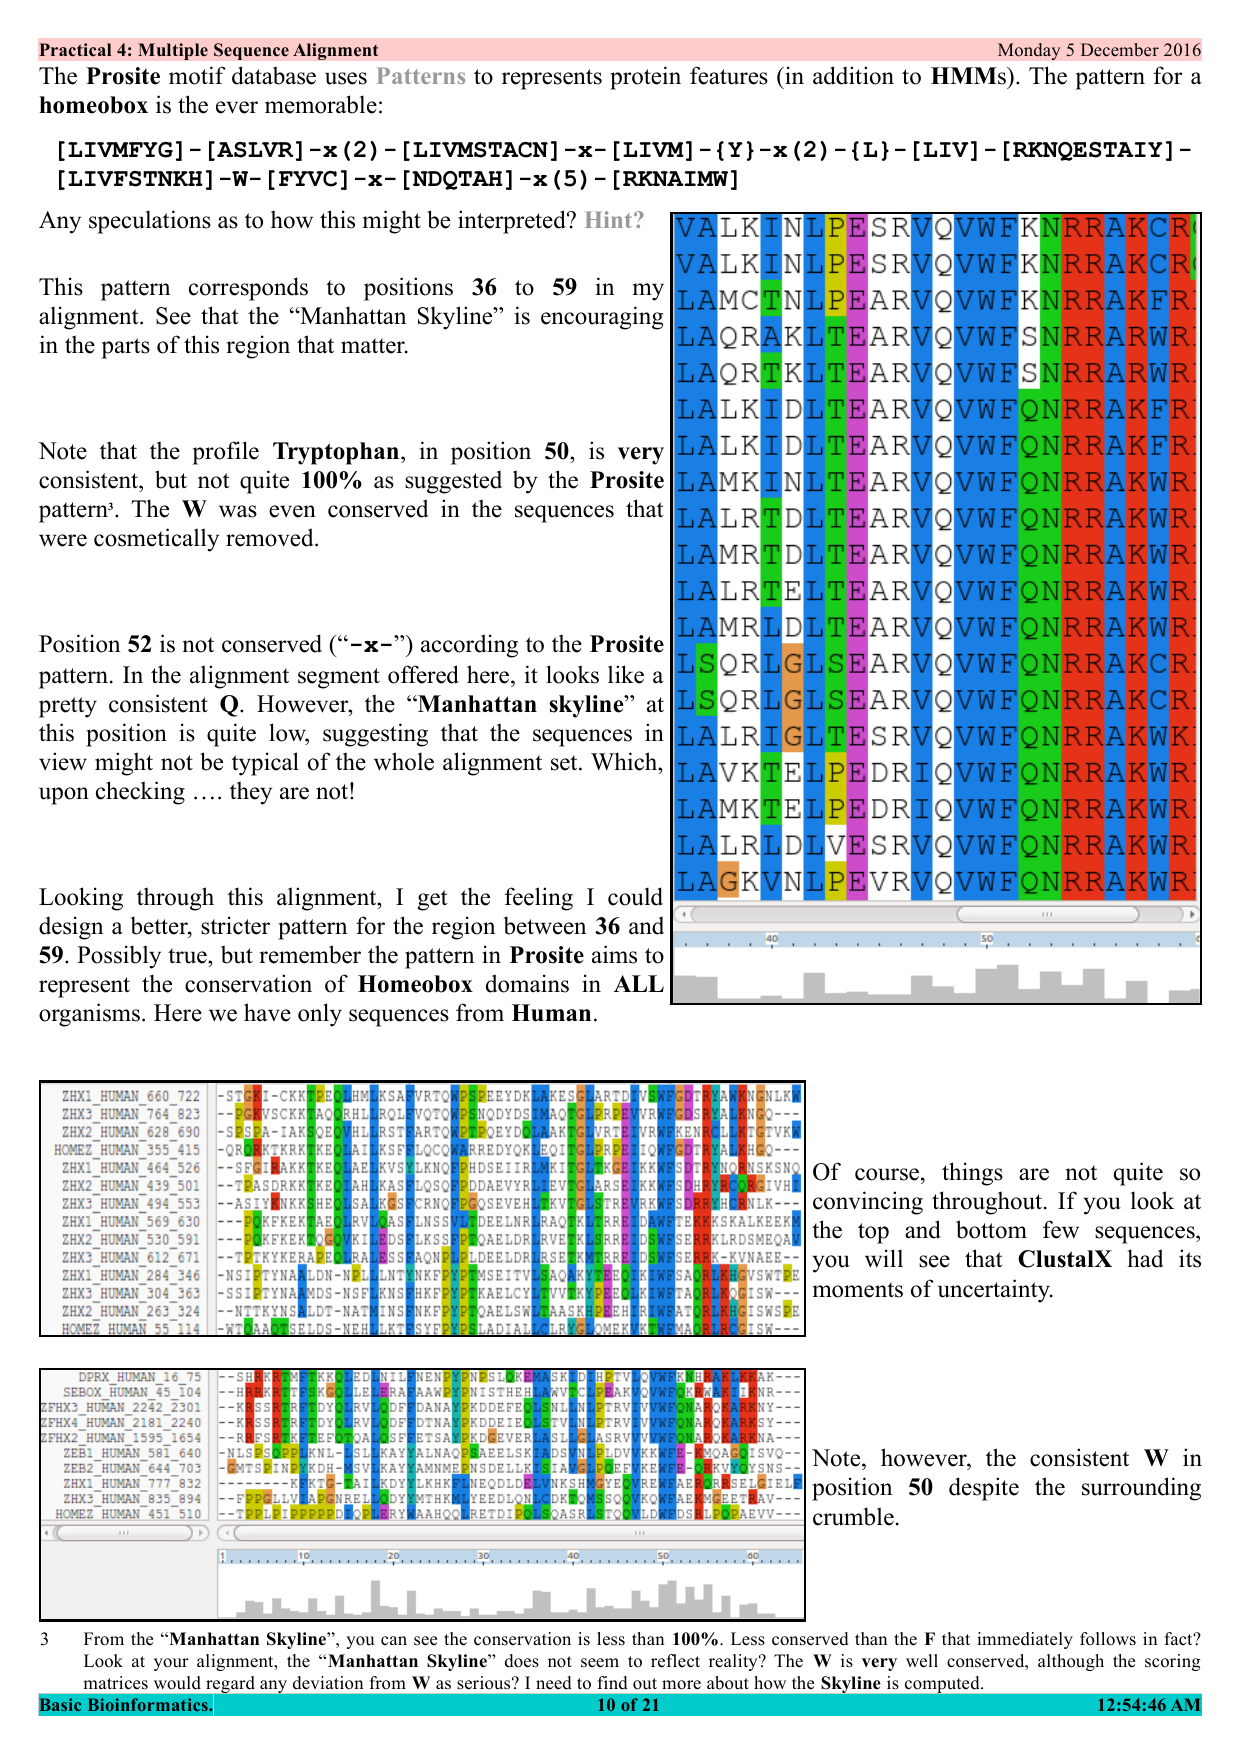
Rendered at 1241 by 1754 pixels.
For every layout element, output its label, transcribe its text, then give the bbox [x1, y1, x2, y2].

text Note, however, the consistent W in position 50 despite the surrounding crumble. [806, 1443, 1202, 1530]
text Any speculations as to how this might be interpreted? Hint? [38, 205, 1202, 234]
text From the “Manhattan Skyline”, you can see the conservation is less than 100%. Less conserved than the F that immediately follows in fact? Look at your alignment, the “Manhattan Skyline” does not seem to reflect reality? The W is very well conserved, although the scoring matrices would regard any deviation from W as serious? I need to find out more about how the Skyline is computed. [40, 1627, 1202, 1693]
text The Prosite motif database uses Patterns to represents protein features (in addition to HMMs). The pattern for a homeobox is the ever memorable: [38, 61, 1202, 119]
text Position 52 is not conserved (“-x-”) according to the Prosite pattern. In the alignment segment offered here, it looks like a pretty consistent Q. However, the “Manhattan skyline” at this position is quite low, suggesting that the sequences in view might not be typical of the whole alignment set. Which, upon checking …. they are not! [38, 629, 670, 805]
picture [673, 214, 1200, 1003]
text Looking through this alignment, I get the feeling I could design a better, stricter pattern for the region between 36 and 59. Possibly true, but remember the pattern in Prosite aims to represent the conservation of Homeobox domains in ALL organisms. Here we have only sequences from Human. [38, 882, 1202, 1027]
picture [41, 1083, 804, 1335]
text Note that the profile Tryptophan, in position 50, is very consistent, but not quite 100% as suggested by the Prosite pattern. The W was even conserved in the sequences that were cosmetically removed. [38, 436, 670, 552]
text This pattern corresponds to positions 36 to 59 in my alignment. See that the “Manhattan Skyline” is encouraging in the parts of this region that matter. [38, 272, 670, 359]
text [LIVMFYG]-[ASLVR]-x(2)-[LIVMSTACN]-x-[LIVM]-{Y}-x(2)-{L}-[LIV]-[RKNQESTAIY]-[LIVFSTNKH]-W-[FYVC]-x-[NDQTAH]-x(5)-[RKNAIMW] [53, 136, 1202, 193]
text Of course, things are not quite so convincing throughout. If you look at the top and bottom few sequences, you will see that ClustalX had its moments of uncertainty. [806, 1157, 1202, 1302]
picture [41, 1370, 804, 1619]
